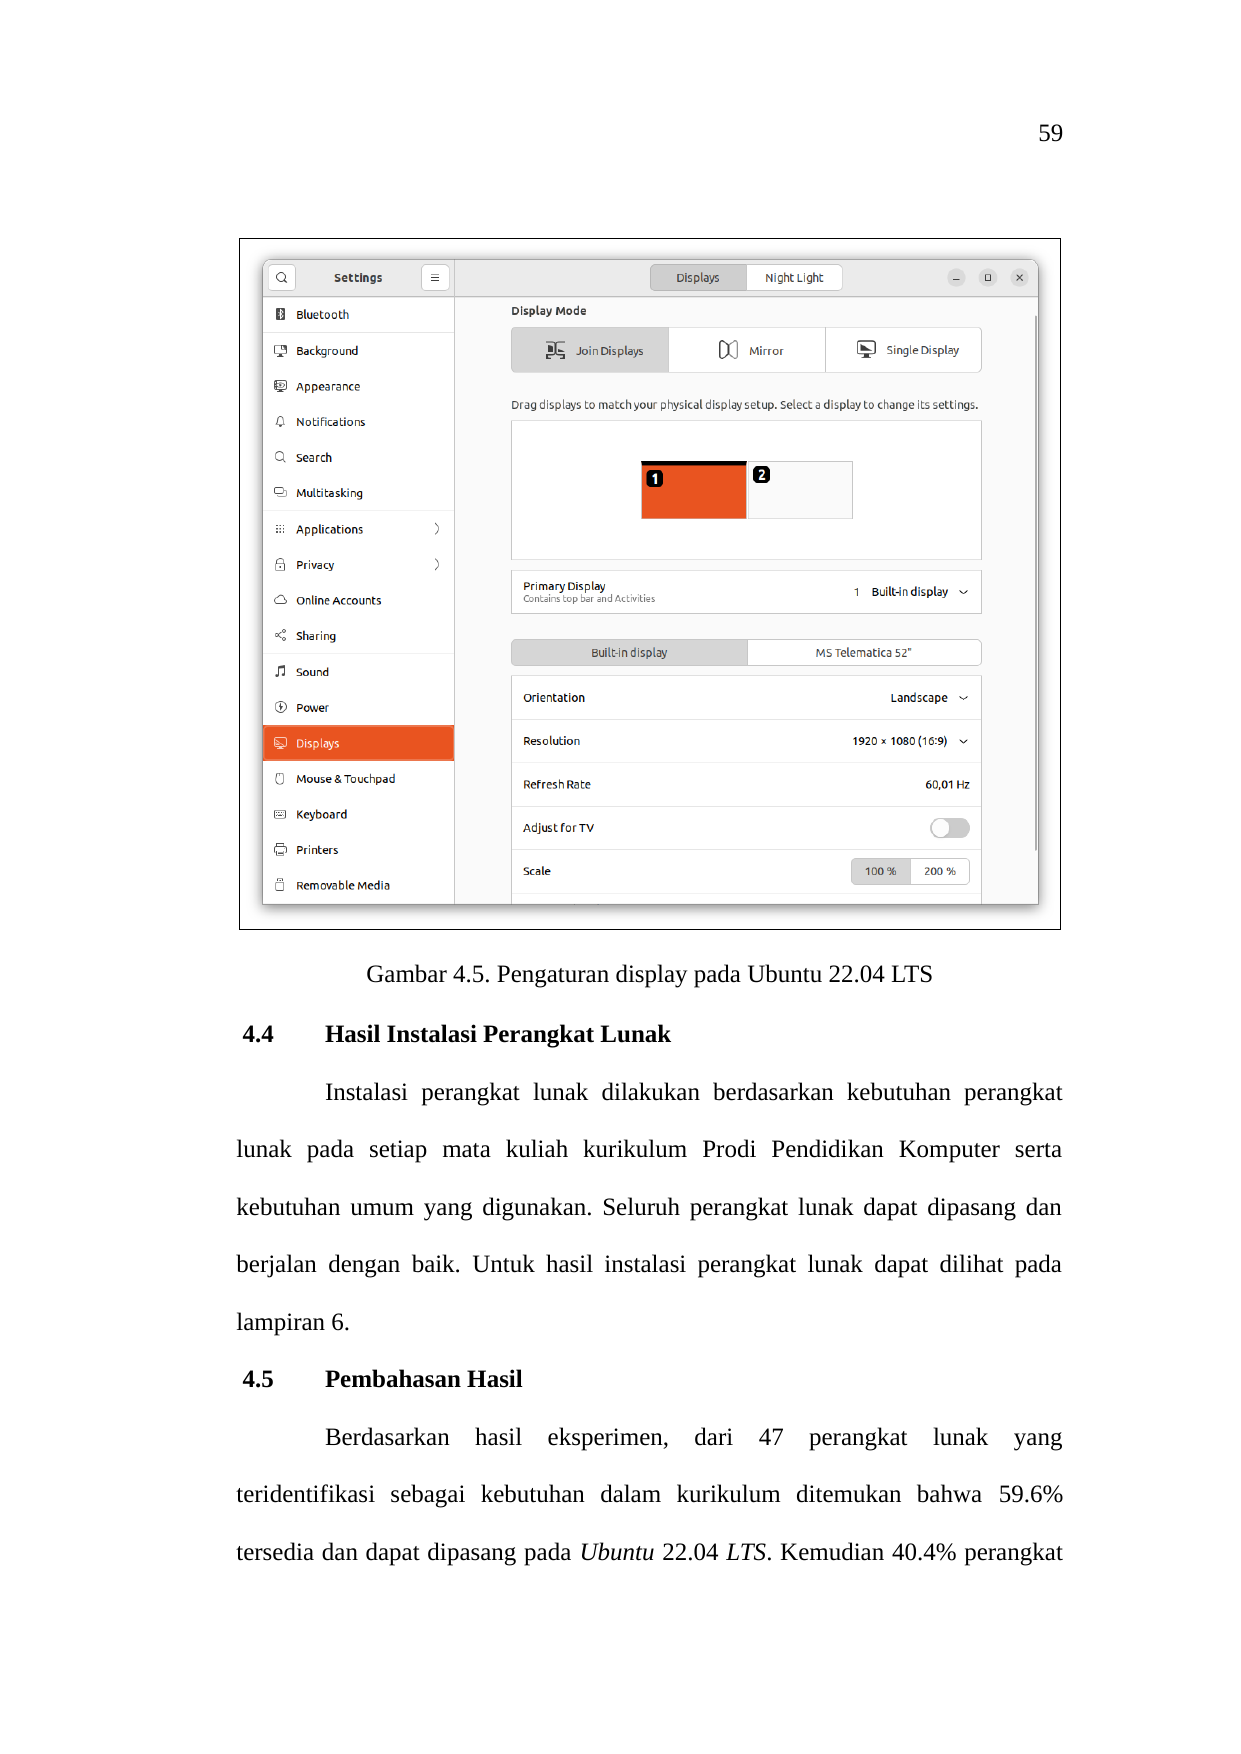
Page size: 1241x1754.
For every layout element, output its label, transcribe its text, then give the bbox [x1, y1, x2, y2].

text Berdasarkan hasil eksperimen, dari 47 perangkat lunak yang teridentifikasi sebagai kebutuhan dalam kurikulum ditemukan bahwa 59.6% tersedia dan dapat dipasang pada Ubuntu 22.04 LTS. Kemudian 40.4% perangkat [236, 1422, 1063, 1566]
subtitle Pembahasan Hasil [236, 1364, 1063, 1393]
text Instalasi perangkat lunak dilakukan berdasarkan kebutuhan perangkat lunak pada setiap mata kuliah kurikulum Prodi Pendidikan Komputer serta kebutuhan umum yang digunakan. Seluruh perangkat lunak dapat dipasang dan berjalan dengan baik. Untuk hasil instalasi perangkat lunak dapat dilihat pada lampiran 6. [236, 1077, 1063, 1336]
picture [242, 241, 1058, 927]
subtitle Hasil Instalasi Perangkat Lunak [236, 1019, 1063, 1048]
text Gambar 4.5. Pengaturan display pada Ubuntu 22.04 LTS [239, 930, 1060, 988]
